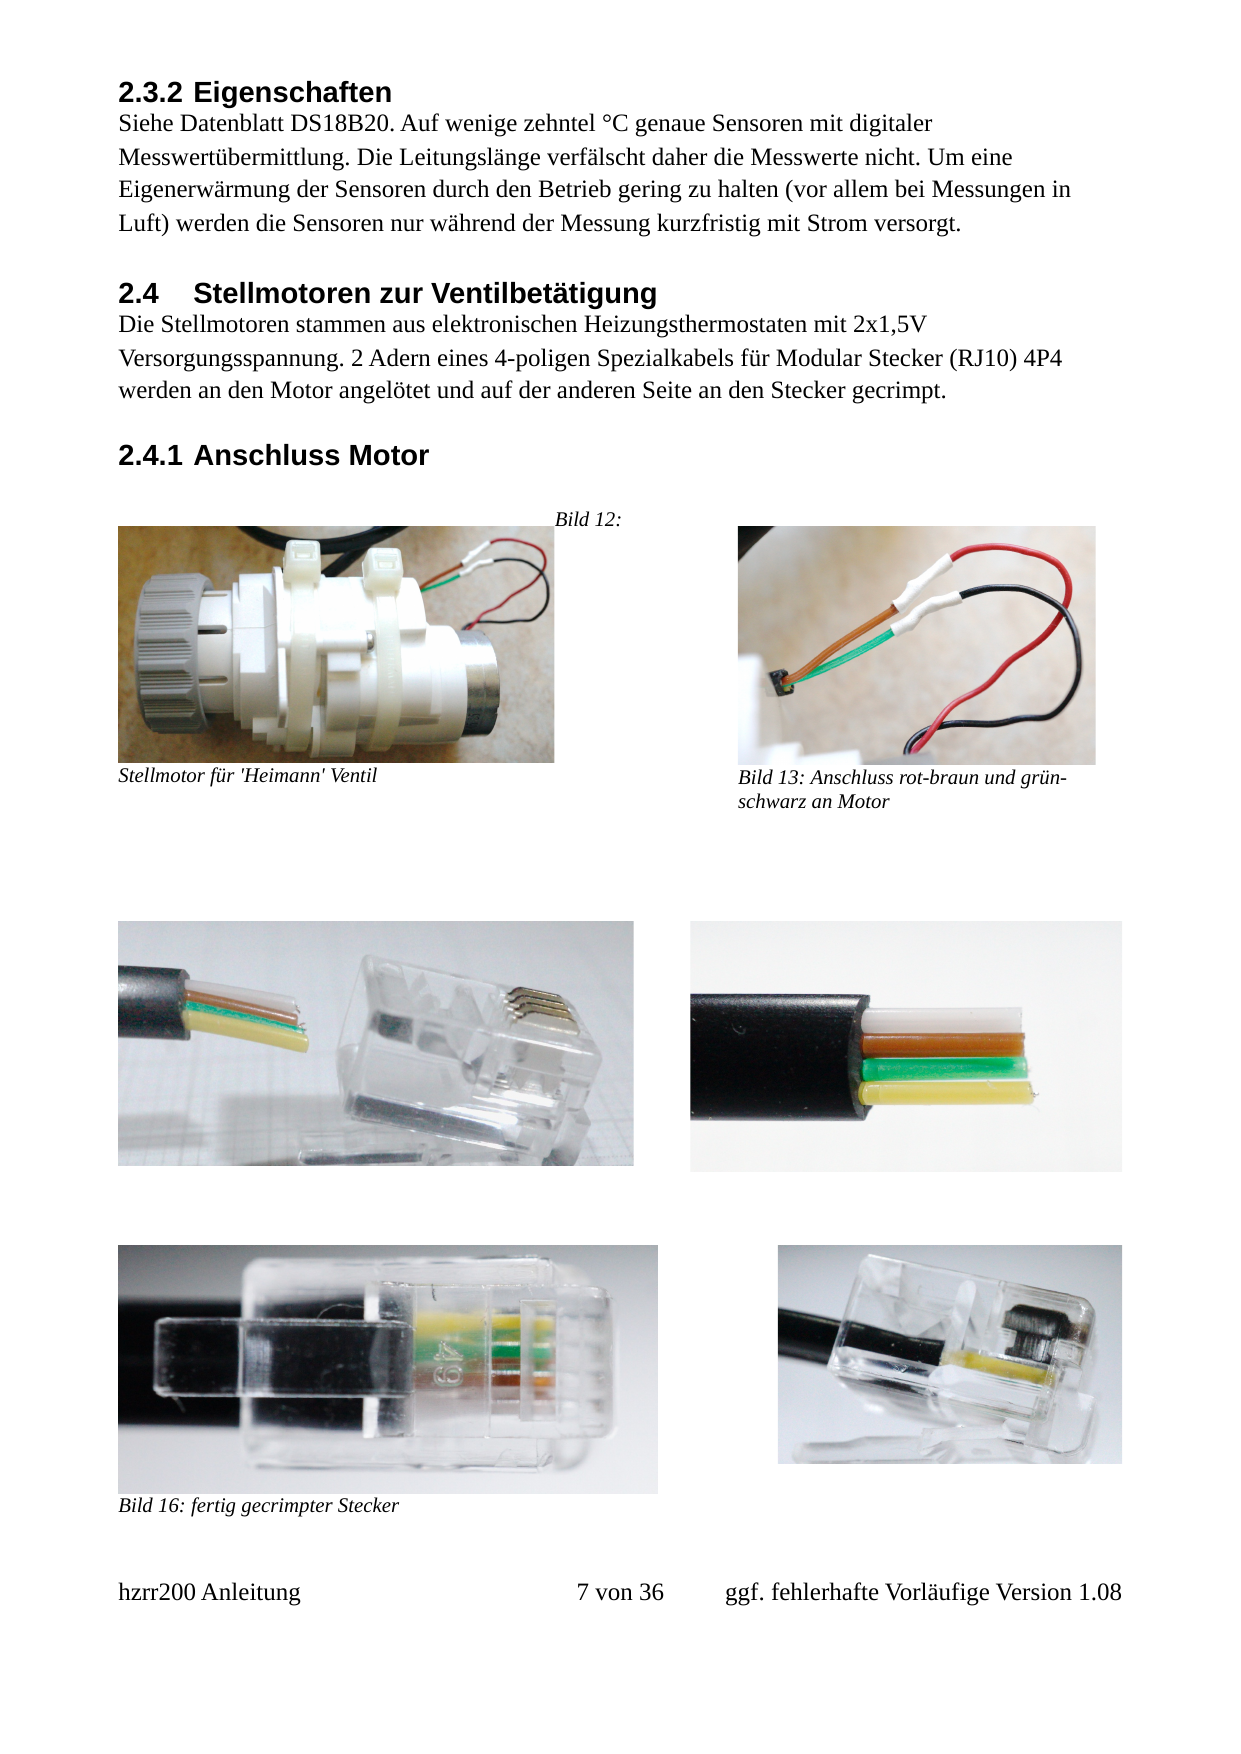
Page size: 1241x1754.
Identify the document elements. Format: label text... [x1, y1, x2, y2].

text Bild 17: Seitenansicht, Feder unten - gelb sichtbar [778, 1226, 1122, 1245]
subtitle Eigenschaften [118, 75, 1122, 108]
subtitle Stellmotoren zur Ventilbetätigung [118, 276, 1122, 309]
text Siehe Datenblatt DS18B20. Auf wenige zehntel °C genaue Sensoren mit digitaler Messwertübermittlung. Die Leitungslänge verfälscht daher die Messwerte nicht. Um eine Eigenerwärmung der Sensoren durch den Betrieb gering zu halten (vor allem bei Messungen in Luft) werden die Sensoren nur während der Messung kurzfristig mit Strom versorgt. [118, 108, 1122, 236]
text Bild 16: fertig gecrimpter Stecker [118, 1226, 687, 1517]
text Bild 13: Anschluss rot-braun und grün-schwarz an Motor [738, 507, 1122, 813]
text Die Stellmotoren stammen aus elektronischen Heizungsthermostaten mit 2x1,5V Versorgungsspannung. 2 Adern eines 4-poligen Spezialkabels für Modular Stecker (RJ10) 4P4 werden an den Motor angelötet und auf der anderen Seite an den Stecker gecrimpt. [118, 309, 1122, 404]
text Bild 14: Motorstecker: Kabel in Modular 4P4 Stecker einführen - POLUNG !!! [118, 902, 633, 921]
text Bild 12: Stellmotor für 'Heimann' Ventil [118, 507, 654, 787]
subtitle Anschluss Motor [118, 438, 1122, 471]
text Bild 15: Motorstecker: 6mm Mantel entfernen [690, 902, 1122, 921]
